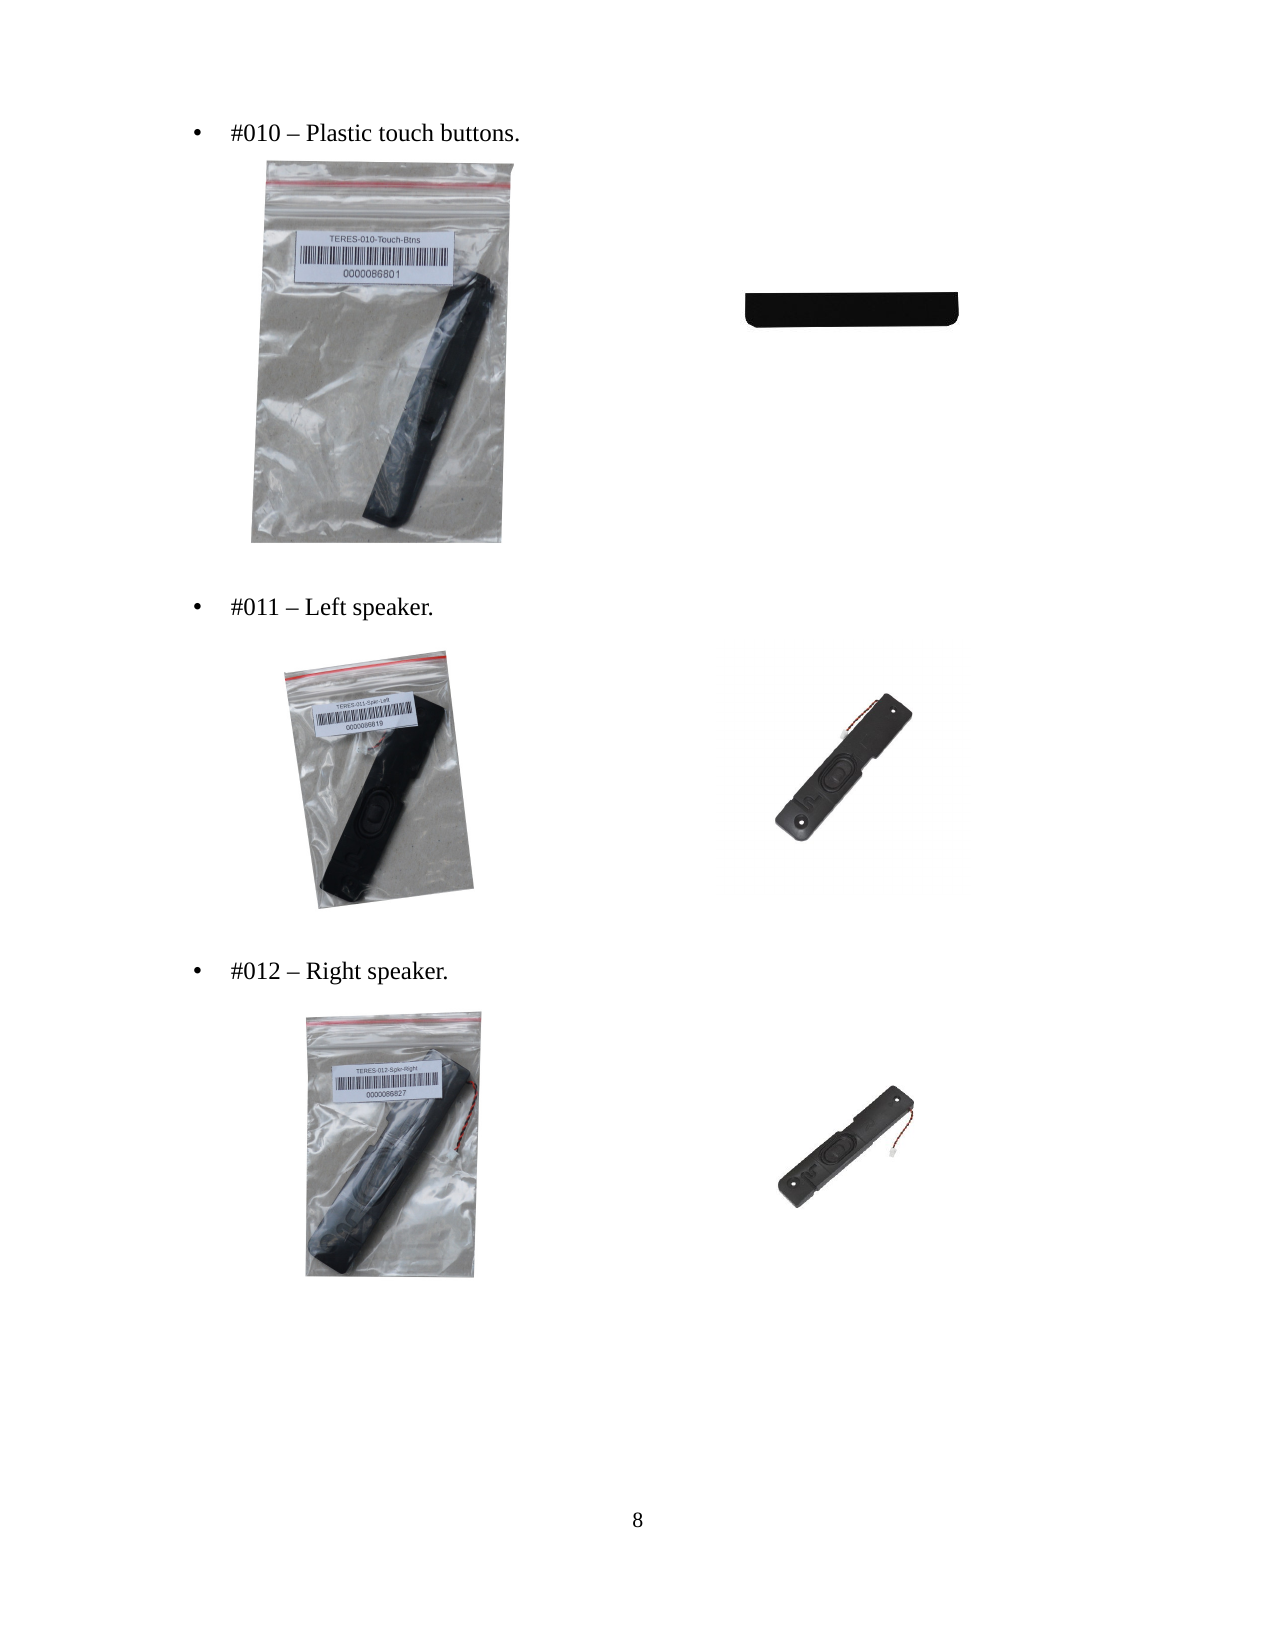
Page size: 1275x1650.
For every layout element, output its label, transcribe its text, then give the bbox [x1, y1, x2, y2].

picture [278, 643, 479, 916]
picture [717, 1033, 959, 1259]
picture [612, 256, 1090, 374]
picture [293, 1004, 494, 1285]
list #012 – Right speaker. [193, 956, 1157, 985]
picture [182, 151, 583, 552]
list #010 – Plastic touch buttons. [193, 118, 1157, 147]
picture [715, 639, 972, 895]
list #011 – Left speaker. [193, 592, 1157, 621]
